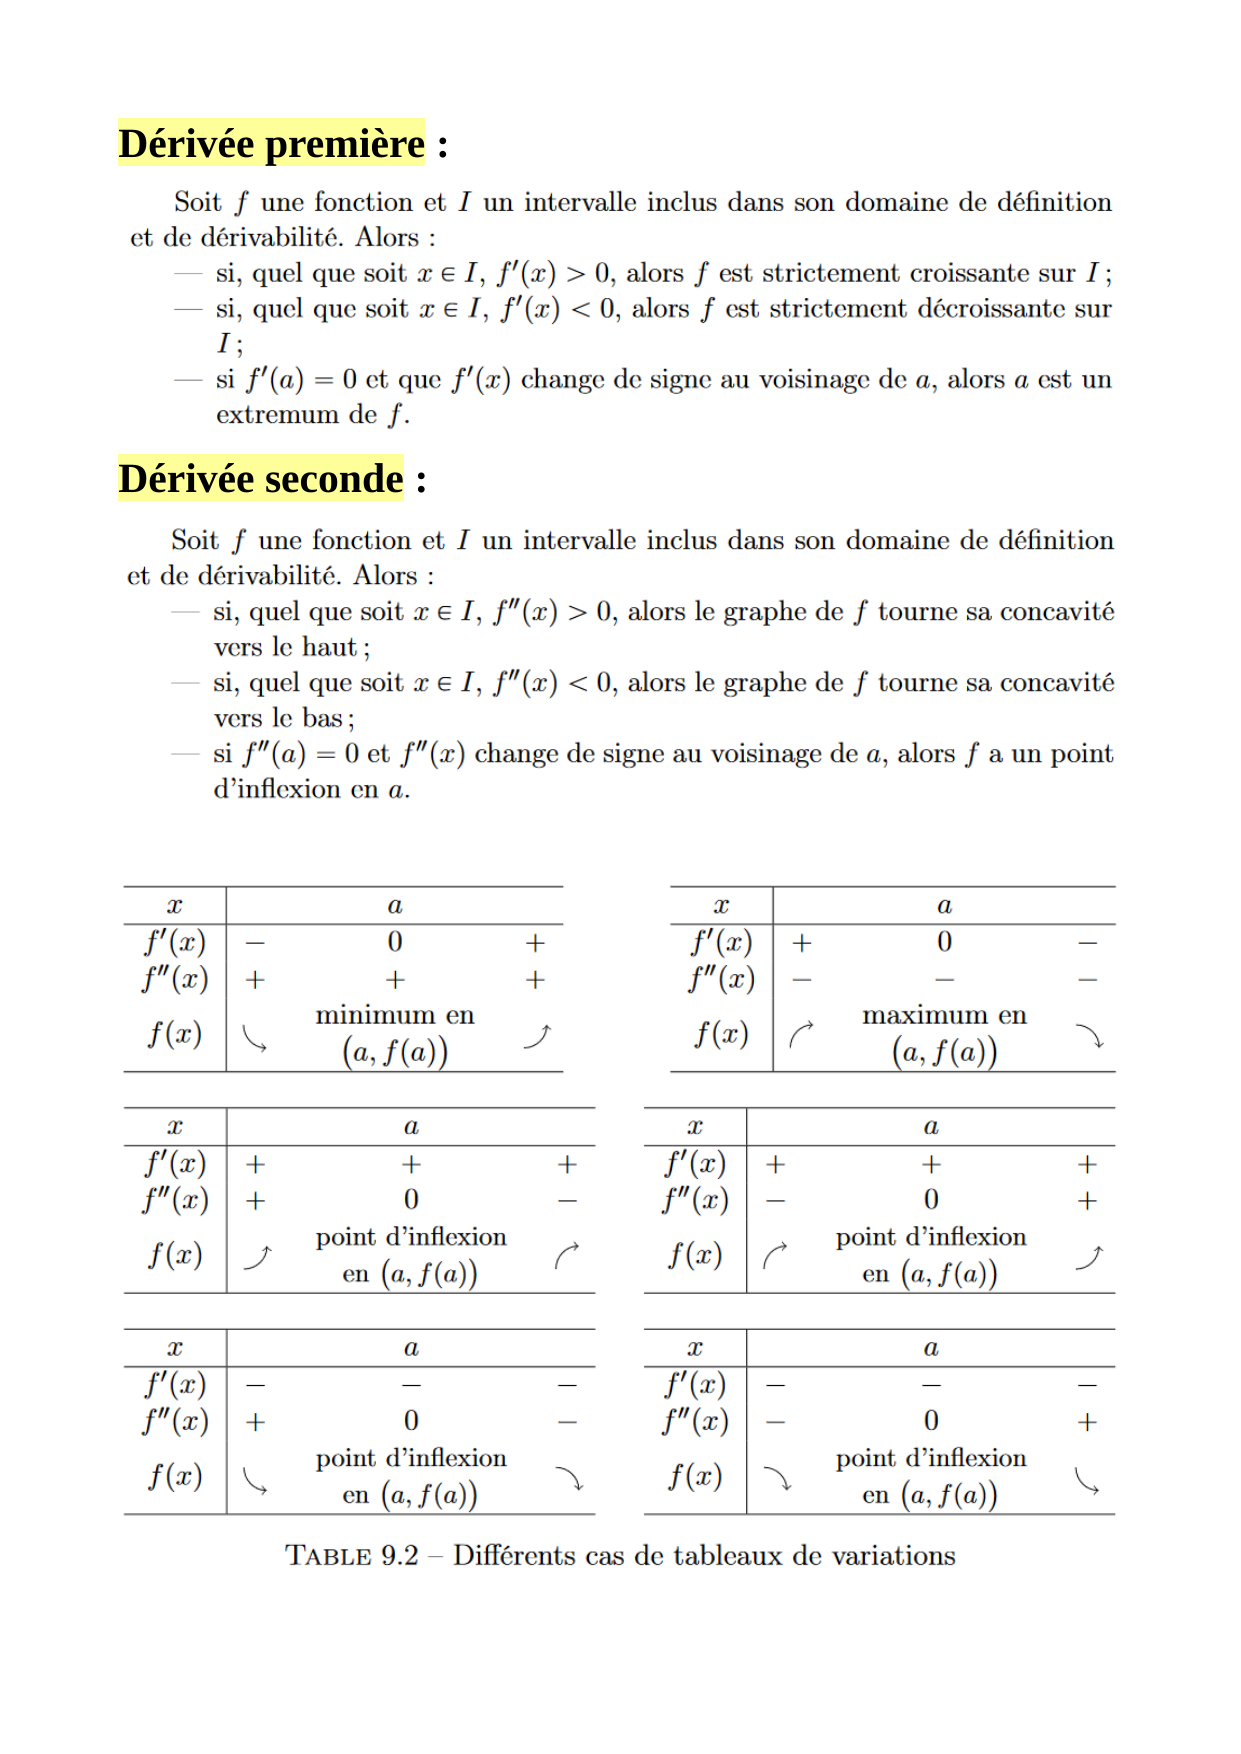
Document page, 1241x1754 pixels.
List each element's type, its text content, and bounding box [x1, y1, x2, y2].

text Dérivée première : [118, 118, 1122, 166]
text Dérivée seconde : [118, 453, 1122, 501]
